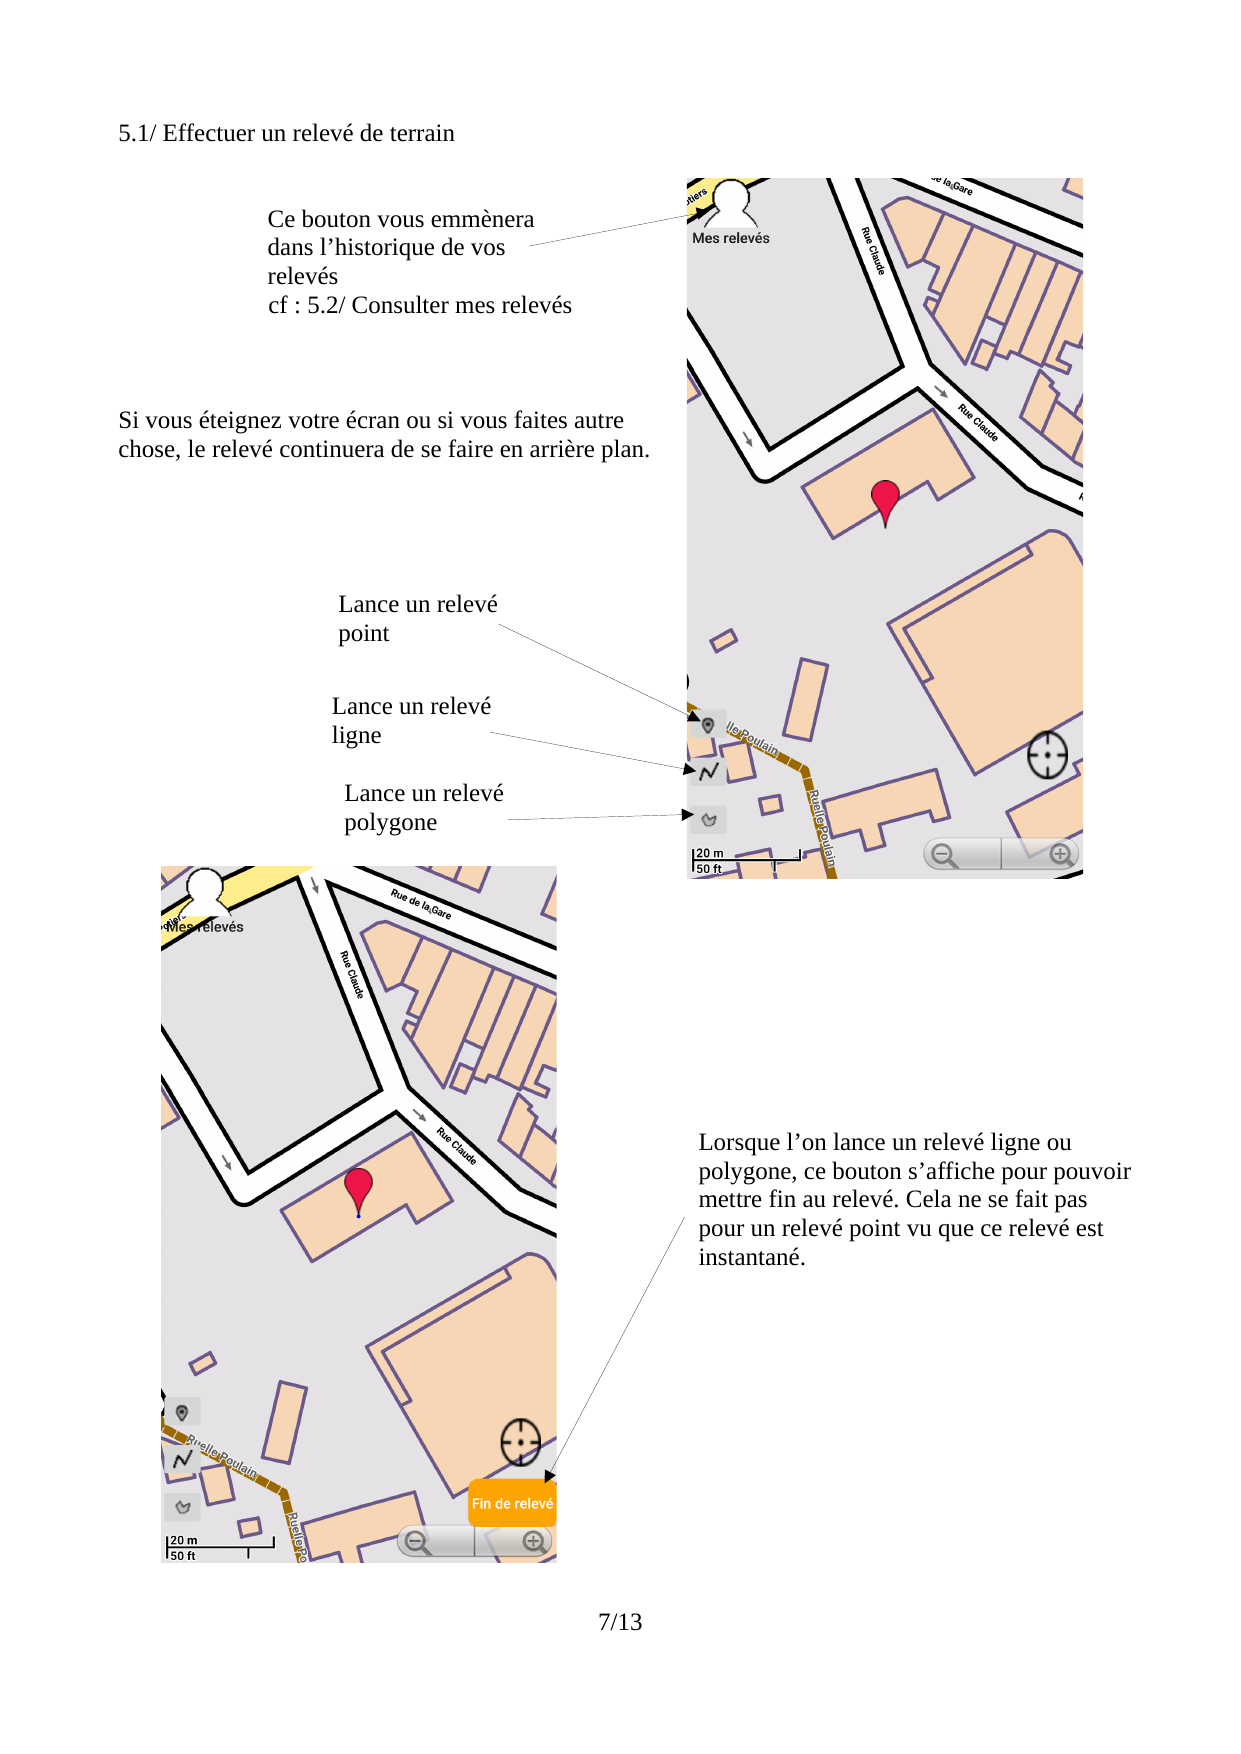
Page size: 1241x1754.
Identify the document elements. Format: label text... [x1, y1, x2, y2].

text [1084, 291, 1122, 319]
text Si vous éteignez votre écran ou si vous faites autre chose, le relevé continuera de se faire en arrière plan. [118, 406, 686, 463]
text cf : 5.2/ Consulter mes relevés [118, 291, 686, 319]
picture [686, 178, 1084, 879]
text 5.1/ Effectuer un relevé de terrain [118, 118, 1122, 147]
picture [161, 866, 557, 1563]
